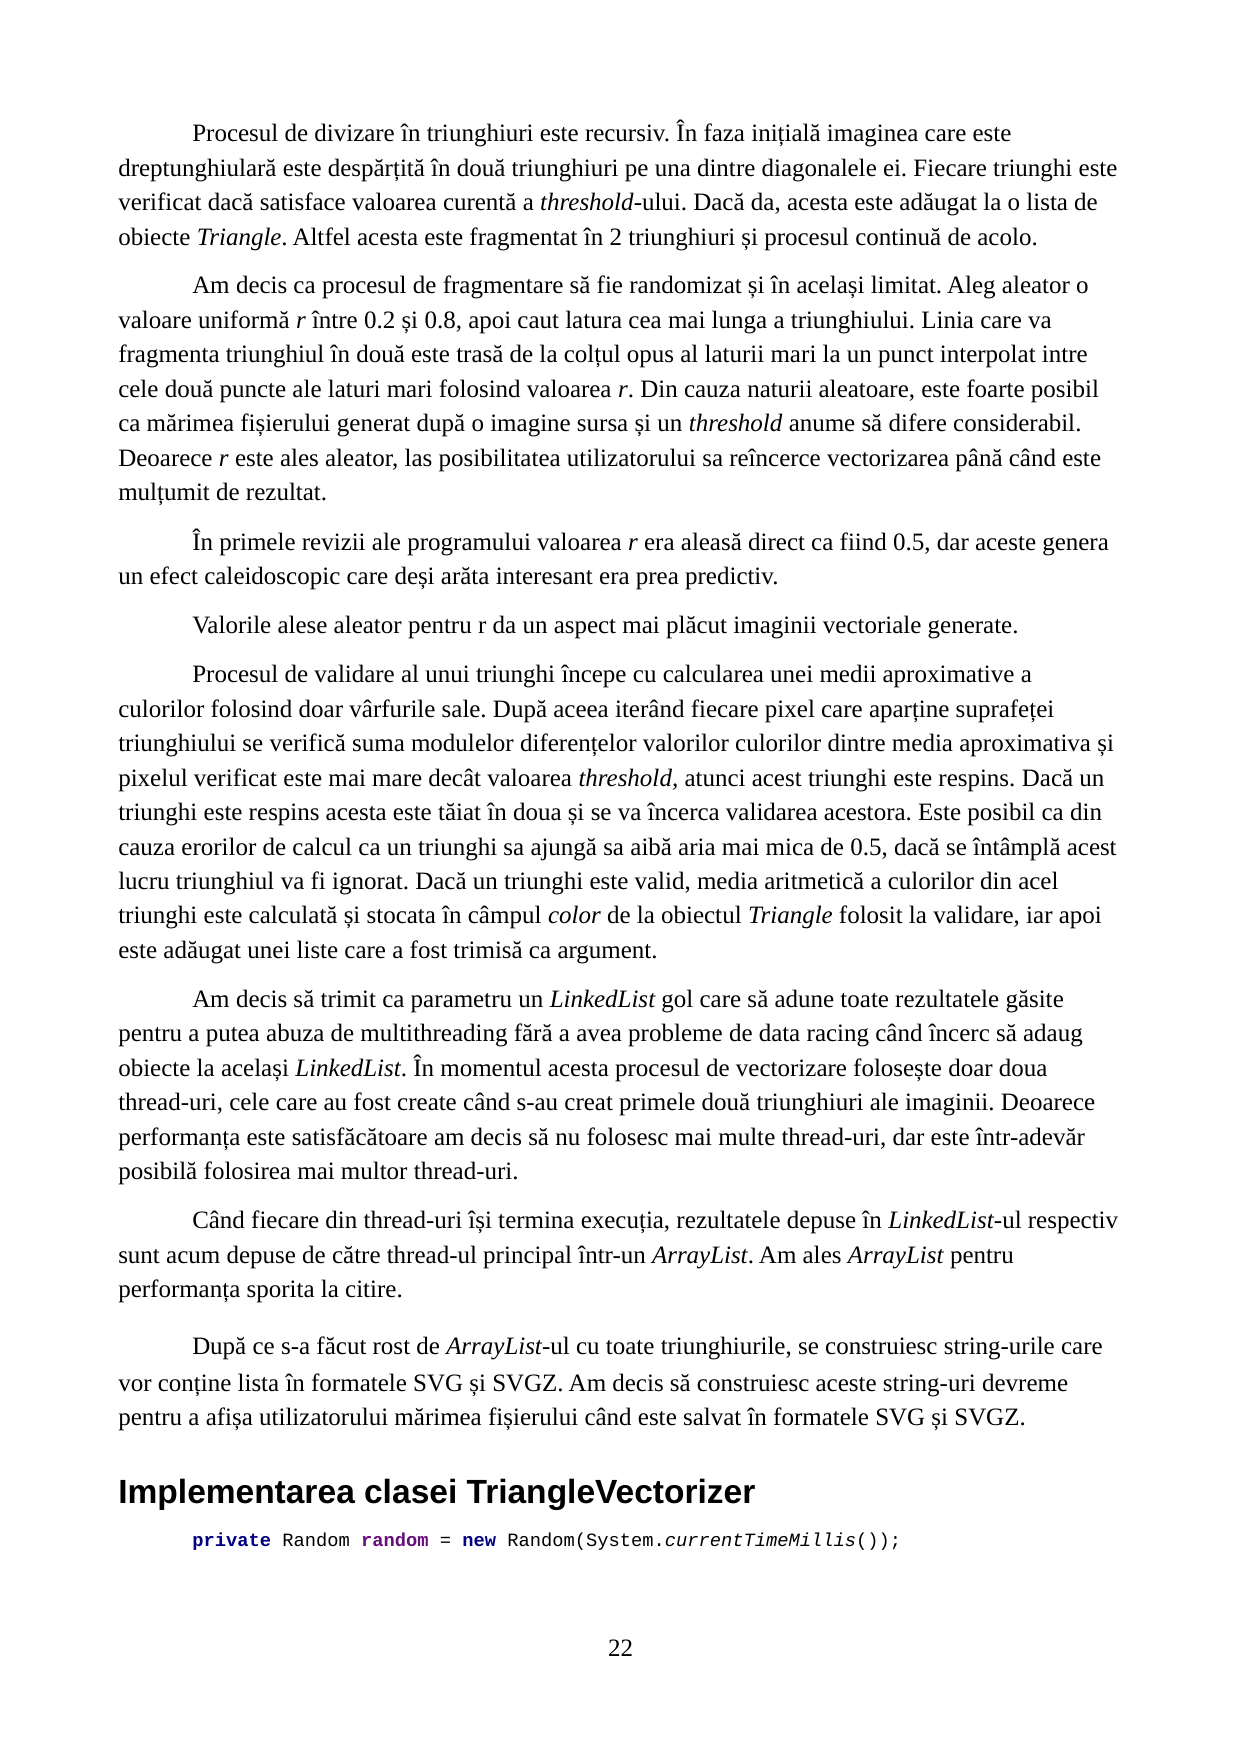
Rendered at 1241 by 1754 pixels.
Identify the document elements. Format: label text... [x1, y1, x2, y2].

text În primele revizii ale programului valoarea r era aleasă direct ca fiind 0.5, dar aceste genera un efect caleidoscopic care deși arăta interesant era prea predictiv. [118, 527, 1122, 590]
text Valorile alese aleator pentru r da un aspect mai plăcut imaginii vectoriale generate. [118, 610, 1122, 639]
text Am decis ca procesul de fragmentare să fie randomizat și în același limitat. Aleg aleator o valoare uniformă r între 0.2 și 0.8, apoi caut latura cea mai lunga a triunghiului. Linia care va fragmenta triunghiul în două este trasă de la colțul opus al laturii mari la un punct interpolat intre cele două puncte ale laturi mari folosind valoarea r. Din cauza naturii aleatoare, este foarte posibil ca mărimea fișierului generat după o imagine sursa și un threshold anume să difere considerabil. Deoarece r este ales aleator, las posibilitatea utilizatorului sa reîncerce vectorizarea până când este mulțumit de rezultat. [118, 271, 1122, 506]
text După ce s-a făcut rost de ArrayList-ul cu toate triunghiurile, se construiesc string-urile care vor conține lista în formatele SVG și SVGZ. Am decis să construiesc aceste string-uri devreme pentru a afișa utilizatorului mărimea fișierului când este salvat în formatele SVG și SVGZ. [118, 1323, 1122, 1431]
text Procesul de validare al unui triunghi începe cu calcularea unei medii aproximative a culorilor folosind doar vârfurile sale. După aceea iterând fiecare pixel care aparține suprafeței triunghiului se verifică suma modulelor diferențelor valorilor culorilor dintre media aproximativa și pixelul verificat este mai mare decât valoarea threshold, atunci acest triunghi este respins. Dacă un triunghi este respins acesta este tăiat în doua și se va încerca validarea acestora. Este posibil ca din cauza erorilor de calcul ca un triunghi sa ajungă sa aibă aria mai mica de 0.5, dacă se întâmplă acest lucru triunghiul va fi ignorat. Dacă un triunghi este valid, media aritmetică a culorilor din acel triunghi este calculată și stocata în câmpul color de la obiectul Triangle folosit la validare, iar apoi este adăugat unei liste care a fost trimisă ca argument. [118, 659, 1122, 964]
text Când fiecare din thread-uri își termina execuția, rezultatele depuse în LinkedList-ul respectiv sunt acum depuse de către thread-ul principal într-un ArrayList. Am ales ArrayList pentru performanța sporita la citire. [118, 1206, 1122, 1303]
subtitle Implementarea clasei TriangleVectorizer [118, 1472, 1122, 1511]
text Am decis să trimit ca parametru un LinkedList gol care să adune toate rezultatele găsite pentru a putea abuza de multithreading fără a avea probleme de data racing când încerc să adaug obiecte la același LinkedList. În momentul acesta procesul de vectorizare folosește doar doua thread-uri, cele care au fost create când s-au creat primele două triunghiuri ale imaginii. Deoarece performanța este satisfăcătoare am decis să nu folosesc mai multe thread-uri, dar este într-adevăr posibilă folosirea mai multor thread-uri. [118, 984, 1122, 1185]
text Procesul de divizare în triunghiuri este recursiv. În faza inițială imaginea care este dreptunghiulară este despărțită în două triunghiuri pe una dintre diagonalele ei. Fiecare triunghi este verificat dacă satisface valoarea curentă a threshold-ului. Dacă da, acesta este adăugat la o lista de obiecte Triangle. Altfel acesta este fragmentat în 2 triunghiuri și procesul continuă de acolo. [118, 118, 1122, 250]
text private Random random = new Random(System.currentTimeMillis()); [118, 1523, 1122, 1552]
